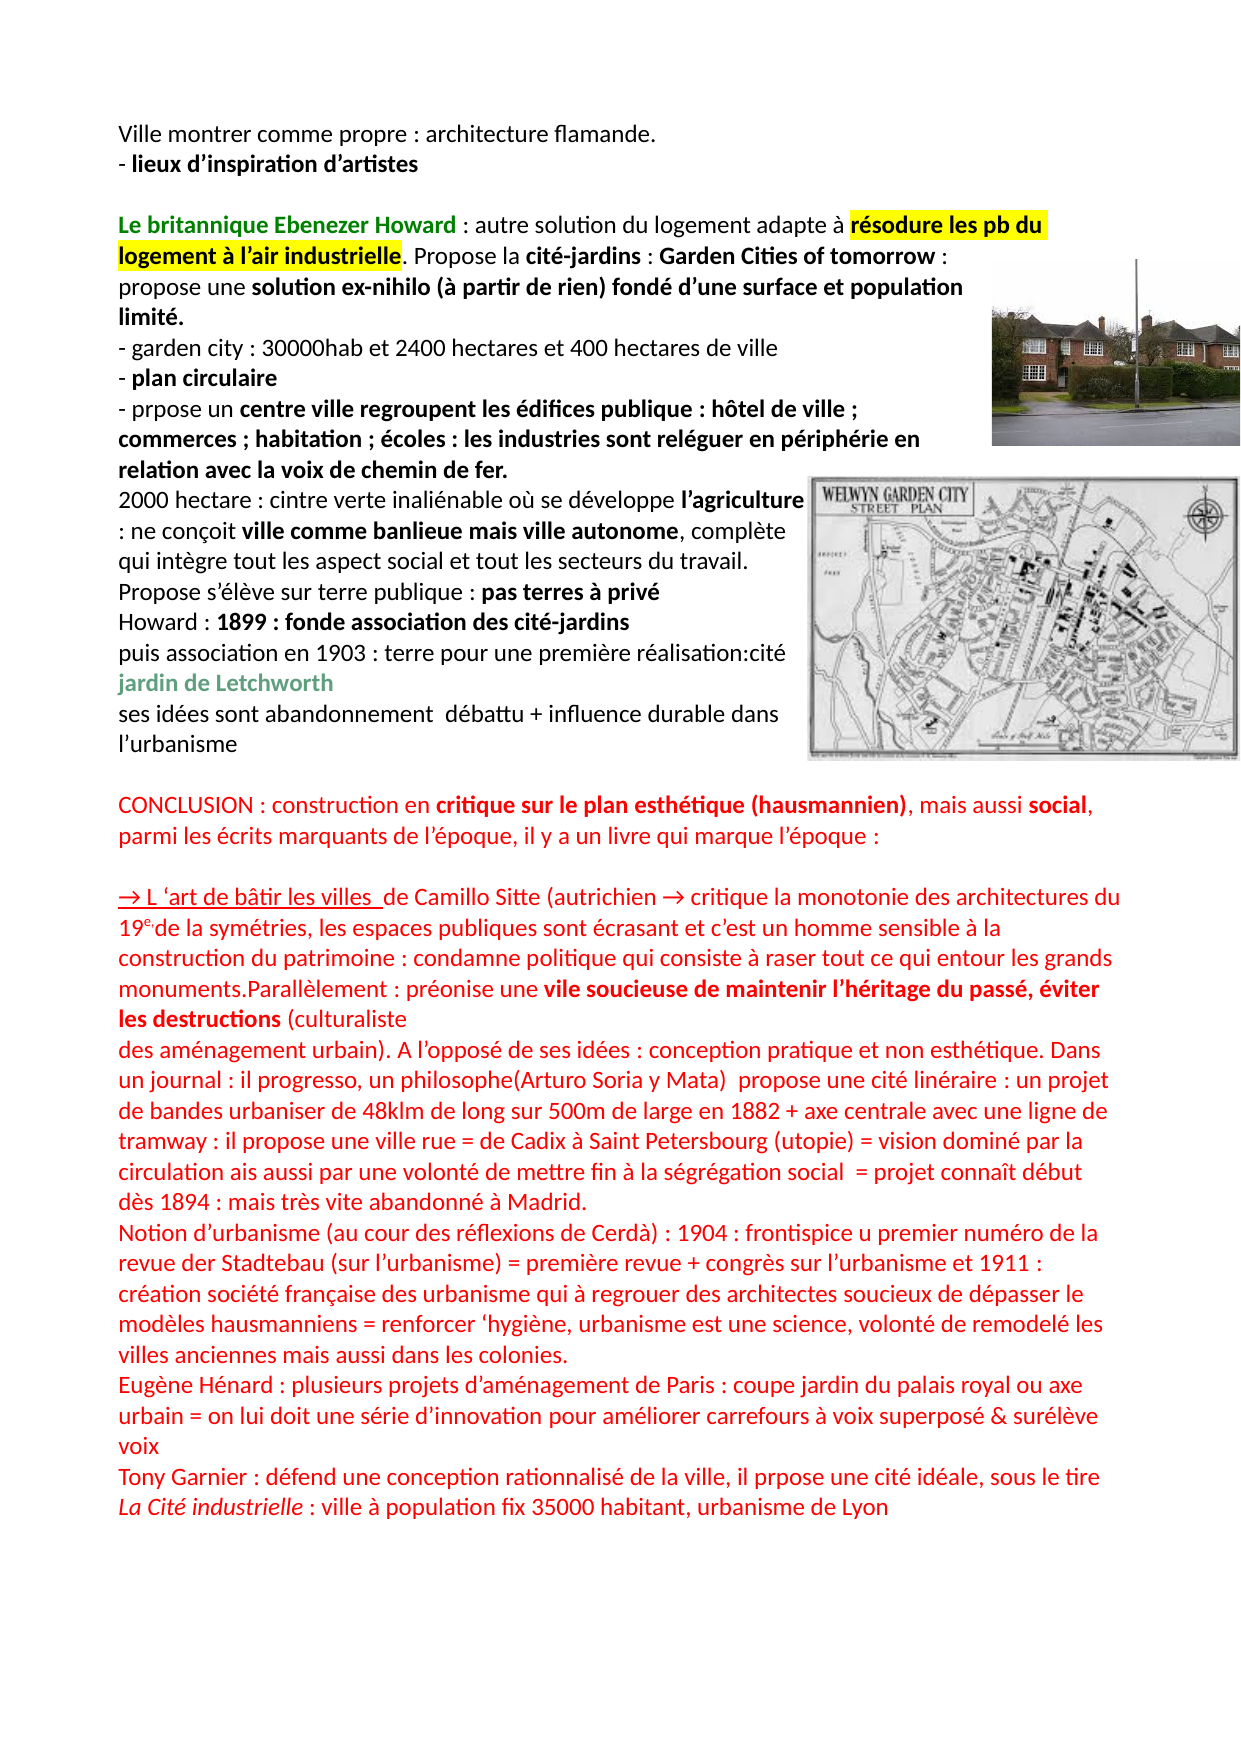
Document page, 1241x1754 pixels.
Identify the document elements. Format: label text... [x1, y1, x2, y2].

text - lieux d’inspiration d’artistes [118, 149, 1122, 179]
text - prpose un centre ville regroupent les édifices publique : hôtel de ville ; commerces ; habitation ; écoles : les industries sont reléguer en périphérie en relation avec la voix de chemin de fer. [118, 393, 1122, 484]
text Notion d’urbanisme (au cour des réflexions de Cerdà) : 1904 : frontispice u premier numéro de la revue der Stadtebau (sur l’urbanisme) = première revue + congrès sur l’urbanisme et 1911 : création société française des urbanisme qui à regrouer des architectes soucieux de dépasser le modèles hausmanniens = renforcer ‘hygiène, urbanisme est une science, volonté de remodelé les villes anciennes mais aussi dans les colonies. [118, 1217, 1122, 1369]
text Le britannique Ebenezer Howard : autre solution du logement adapte à résodure les pb du logement à l’air industrielle. Propose la cité-jardins : Garden Cities of tomorrow : propose une solution ex-nihilo (à partir de rien) fondé d’une surface et population limité. [118, 210, 1122, 332]
text Tony Garnier : défend une conception rationnalisé de la ville, il prpose une cité idéale, sous le tire La Cité industrielle : ville à population fix 35000 habitant, urbanisme de Lyon [118, 1461, 1122, 1522]
text → L ‘art de bâtir les villes de Camillo Sitte (autrichien → critique la monotonie des architectures du 19e,de la symétries, les espaces publiques sont écrasant et c’est un homme sensible à la construction du patrimoine : condamne politique qui consiste à raser tout ce qui entour les grands monuments.Parallèlement : préonise une vile soucieuse de maintenir l’héritage du passé, éviter les destructions (culturaliste [118, 881, 1122, 1034]
text : ne conçoit ville comme banlieue mais ville autonome, complète qui intègre tout les aspect social et tout les secteurs du travail. [118, 515, 807, 576]
text puis association en 1903 : terre pour une première réalisation:cité jardin de Letchworth [118, 637, 807, 698]
text - garden city : 30000hab et 2400 hectares et 400 hectares de ville [118, 332, 991, 362]
picture [991, 259, 1241, 446]
text des aménagement urbain). A l’opposé de ses idées : conception pratique et non esthétique. Dans un journal : il progresso, un philosophe(Arturo Soria y Mata) propose une cité linéraire : un projet de bandes urbaniser de 48klm de long sur 500m de large en 1882 + axe centrale avec une ligne de tramway : il propose une ville rue = de Cadix à Saint Petersbourg (utopie) = vision dominé par la circulation ais aussi par une volonté de mettre fin à la ségrégation social = projet connaît début dès 1894 : mais très vite abandonné à Madrid. [118, 1034, 1122, 1217]
text Propose s’élève sur terre publique : pas terres à privé [118, 576, 807, 606]
picture [807, 476, 1241, 761]
text Howard : 1899 : fonde association des cité-jardins [118, 606, 807, 637]
text CONCLUSION : construction en critique sur le plan esthétique (hausmannien), mais aussi social, parmi les écrits marquants de l’époque, il y a un livre qui marque l’époque : [118, 789, 1122, 851]
text Ville montrer comme propre : architecture flamande. [118, 118, 1122, 149]
text - plan circulaire [118, 362, 991, 393]
text Eugène Hénard : plusieurs projets d’aménagement de Paris : coupe jardin du palais royal ou axe urbain = on lui doit une série d’innovation pour améliorer carrefours à voix superposé & surélève voix [118, 1369, 1122, 1461]
text 2000 hectare : cintre verte inaliénable où se développe l’agriculture [118, 484, 807, 515]
text ses idées sont abandonnement débattu + influence durable dans l’urbanisme [118, 698, 807, 759]
